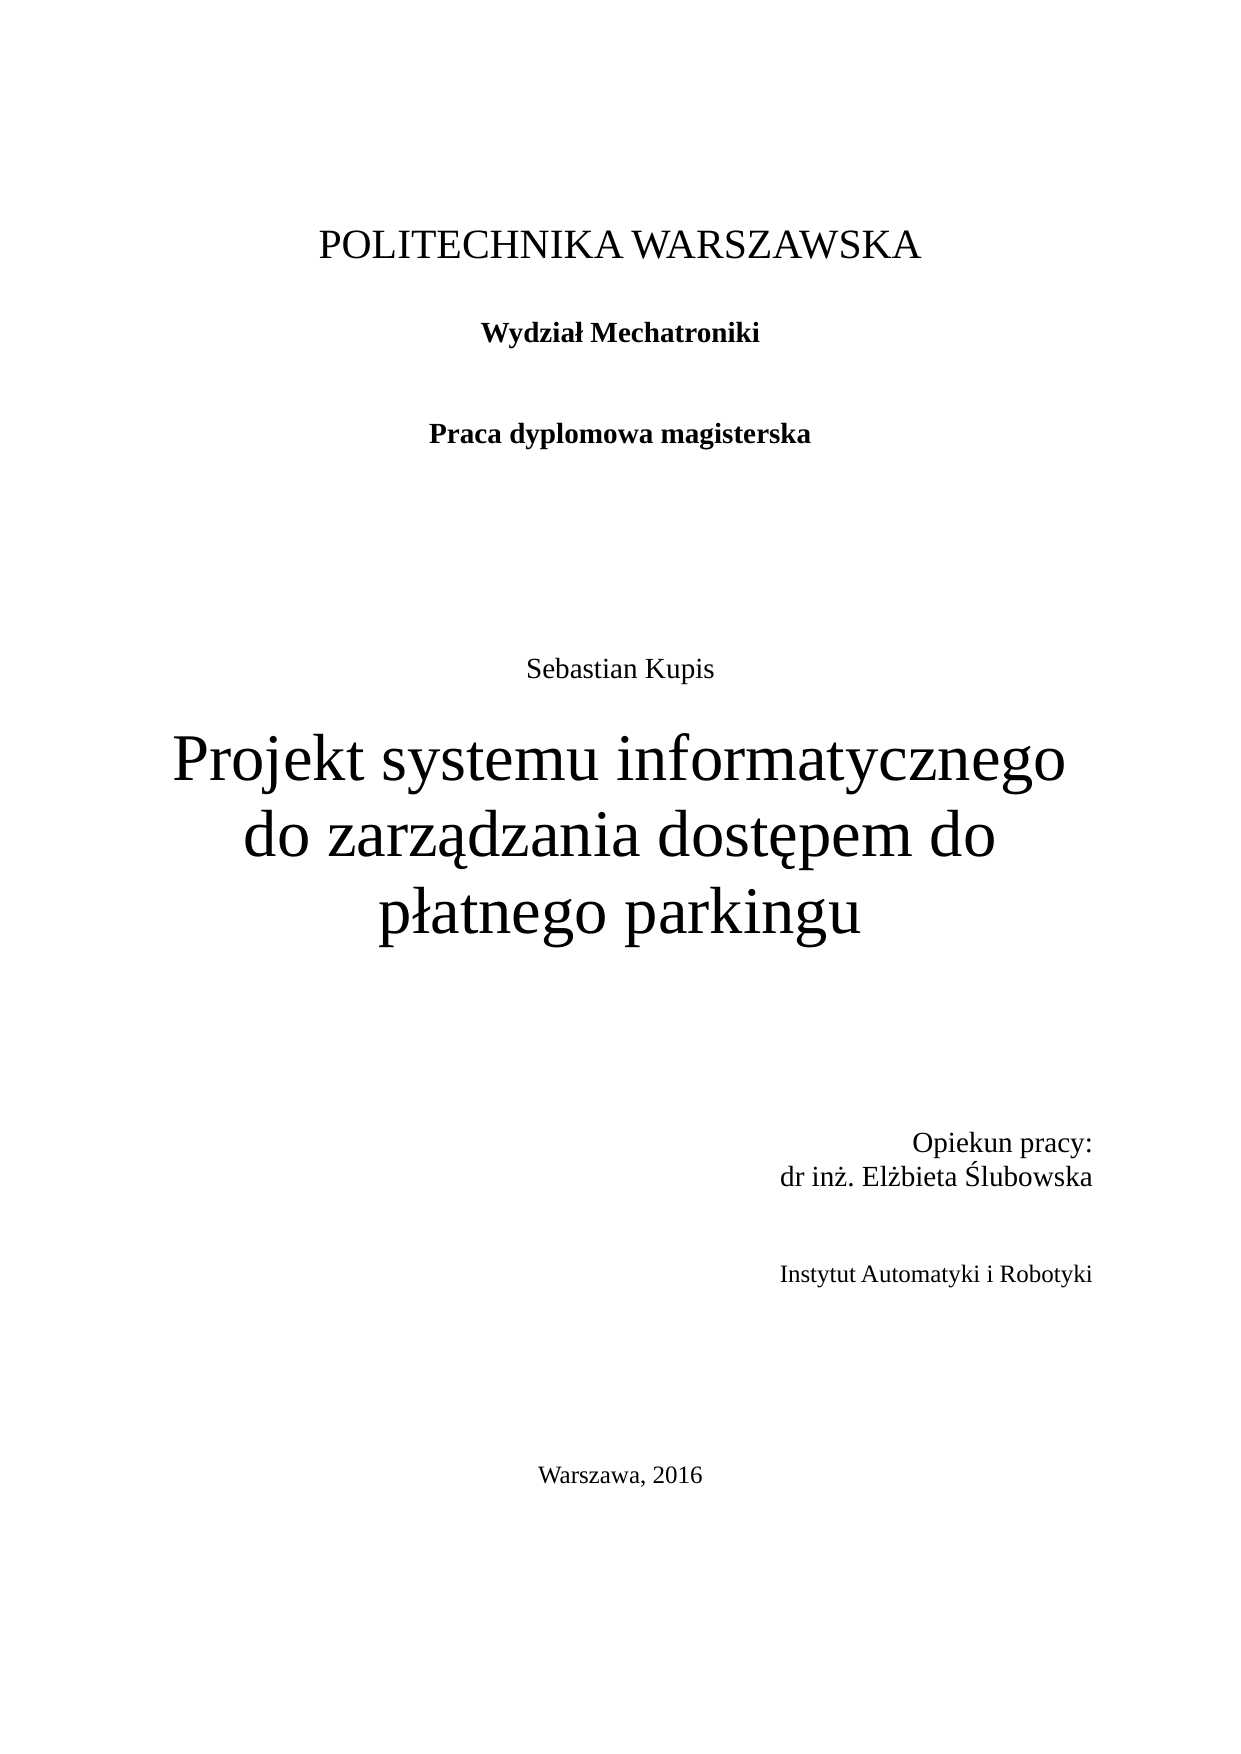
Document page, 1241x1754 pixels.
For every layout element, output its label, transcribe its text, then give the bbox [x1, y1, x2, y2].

text POLITECHNIKA WARSZAWSKA [148, 219, 1093, 267]
text Projekt systemu informatycznego do zarządzania dostępem do płatnego parkingu [148, 718, 1093, 948]
text Opiekun pracy: [148, 1125, 1093, 1159]
text Sebastian Kupis [148, 651, 1093, 684]
text Praca dyplomowa magisterska [148, 416, 1093, 449]
text Instytut Automatyki i Robotyki [148, 1259, 1093, 1288]
text Warszawa, 2016 [148, 1461, 1093, 1489]
text dr inż. Elżbieta Ślubowska [148, 1159, 1093, 1192]
text Wydział Mechatroniki [148, 315, 1093, 349]
